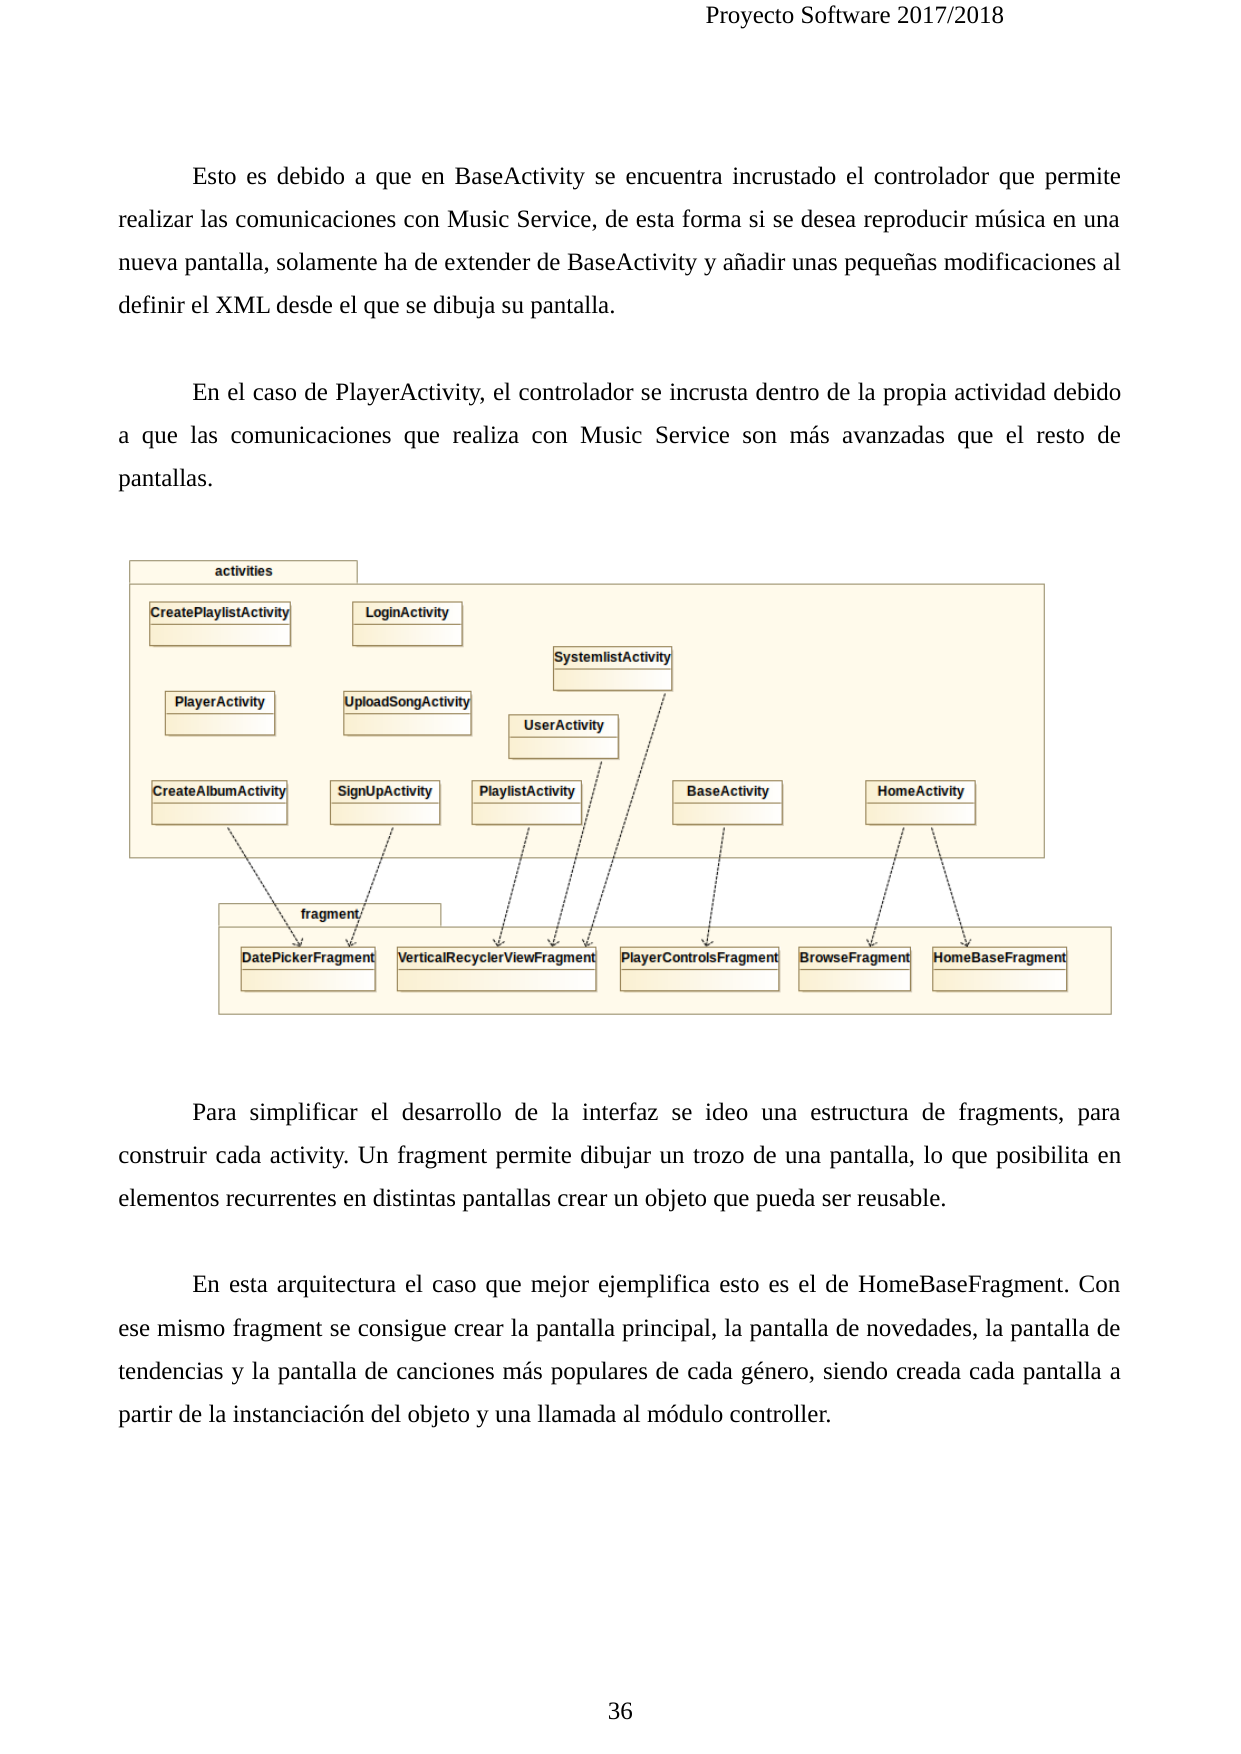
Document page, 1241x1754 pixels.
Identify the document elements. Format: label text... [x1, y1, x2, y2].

text En esta arquitectura el caso que mejor ejemplifica esto es el de HomeBaseFragment. Con ese mismo fragment se consigue crear la pantalla principal, la pantalla de novedades, la pantalla de tendencias y la pantalla de canciones más populares de cada género, siendo creada cada pantalla a partir de la instanciación del objeto y una llamada al módulo controller. [118, 1269, 1122, 1428]
picture [118, 549, 1123, 1026]
text Esto es debido a que en BaseActivity se encuentra incrustado el controlador que permite realizar las comunicaciones con Music Service, de esta forma si se desea reproducir música en una nueva pantalla, solamente ha de extender de BaseActivity y añadir unas pequeñas modificaciones al definir el XML desde el que se dibuja su pantalla. [118, 161, 1122, 319]
text En el caso de PlayerActivity, el controlador se incrusta dentro de la propia actividad debido a que las comunicaciones que realiza con Music Service son más avanzadas que el resto de pantallas. [118, 377, 1122, 492]
text Para simplificar el desarrollo de la interfaz se ideo una estructura de fragments, para construir cada activity. Un fragment permite dibujar un trozo de una pantalla, lo que posibilita en elementos recurrentes en distintas pantallas crear un objeto que pueda ser reusable. [118, 1097, 1122, 1212]
